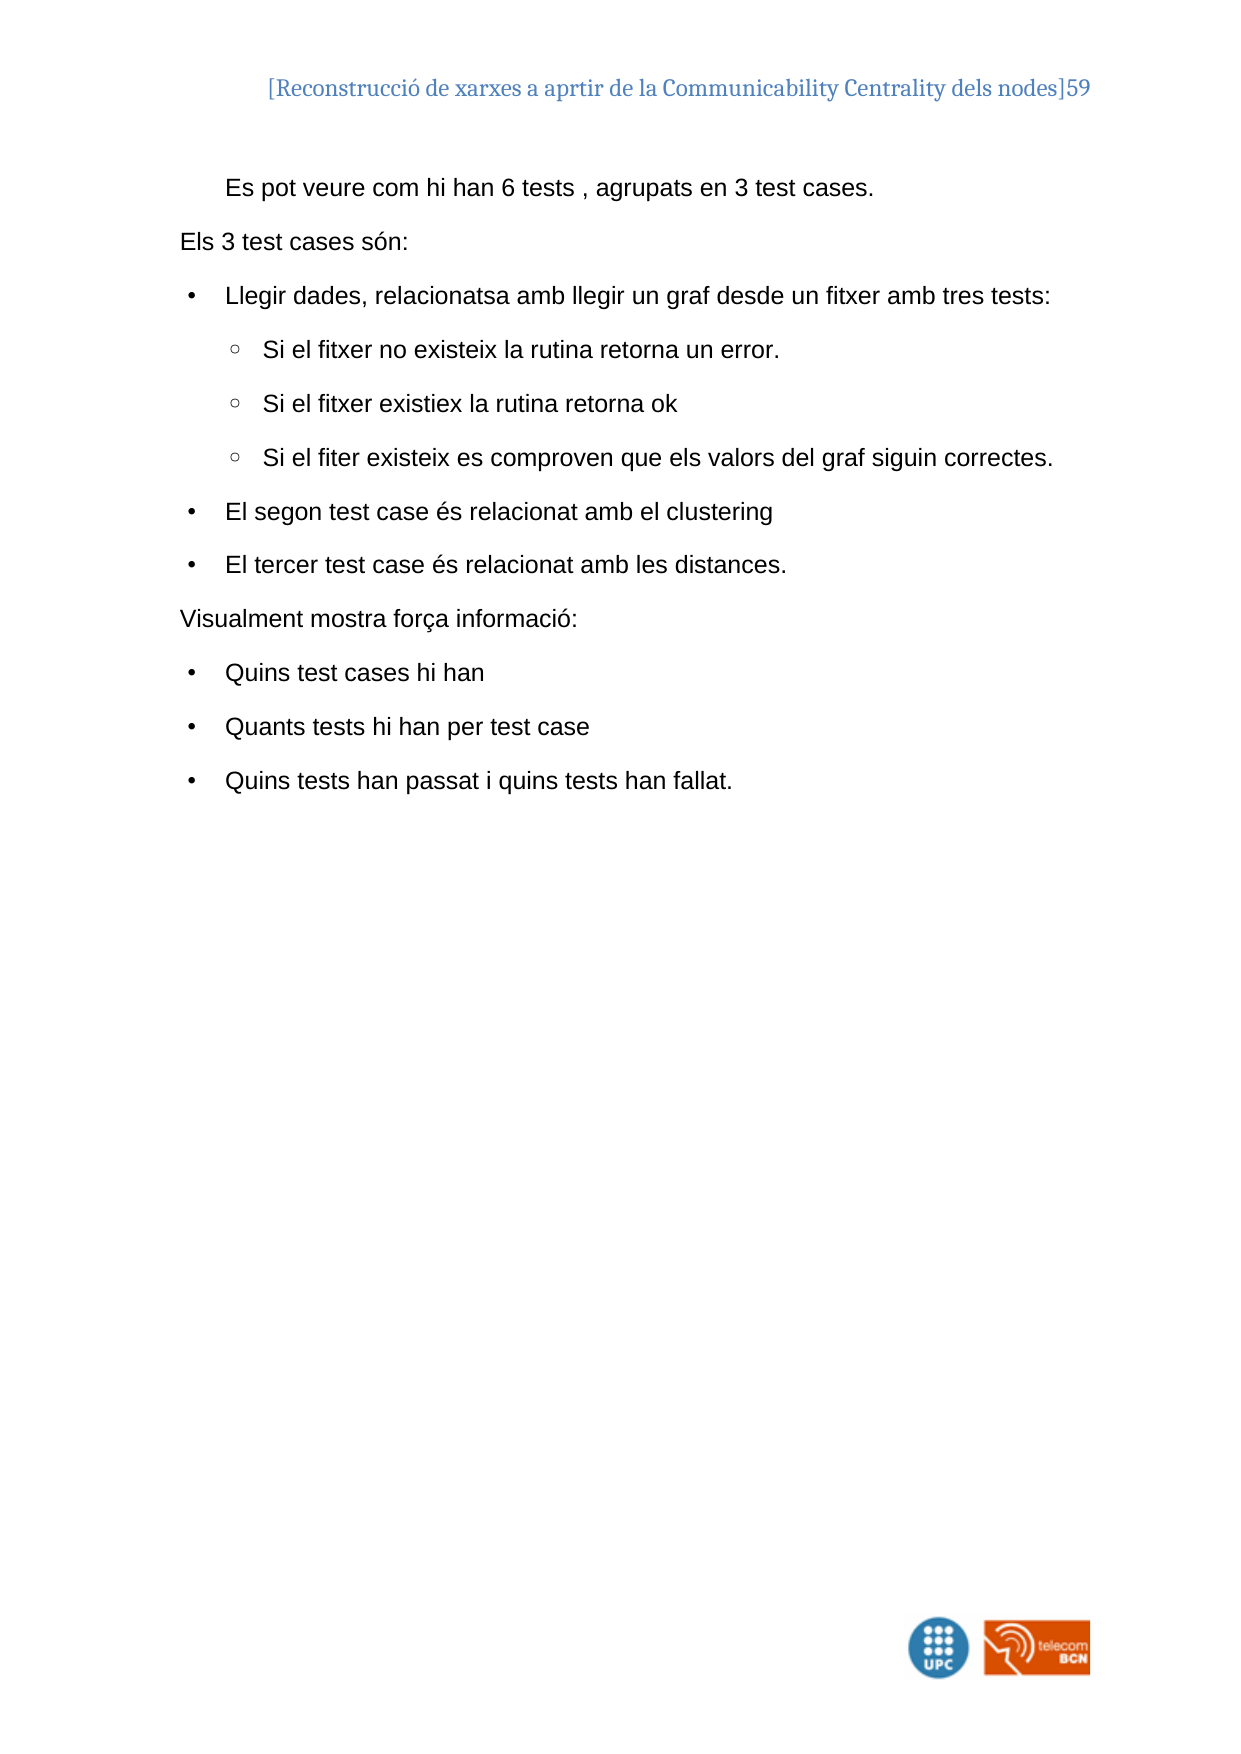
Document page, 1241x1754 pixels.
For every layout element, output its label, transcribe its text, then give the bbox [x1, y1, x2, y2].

text Visualment mostra força informació: [150, 604, 1090, 633]
list Si el fitxer no existeix la rutina retorna un error. [225, 334, 1090, 363]
list Si el fitxer existiex la rutina retorna ok [225, 388, 1090, 417]
list El segon test case és relacionat amb el clustering [187, 496, 1090, 525]
list Si el fiter existeix es comproven que els valors del graf siguin correctes. [225, 442, 1090, 471]
list Quants tests hi han per test case [187, 712, 1090, 741]
list Llegir dades, relacionatsa amb llegir un graf desde un fitxer amb tres tests: [187, 281, 1090, 309]
list Quins tests han passat i quins tests han fallat. [187, 766, 1090, 795]
list Quins test cases hi han [187, 658, 1090, 687]
text Els 3 test cases són: [150, 227, 1090, 256]
list Es pot veure com hi han 6 tests , agrupats en 3 test cases. [187, 173, 1090, 202]
picture [904, 1614, 1091, 1681]
list El tercer test case és relacionat amb les distances. [187, 550, 1090, 579]
